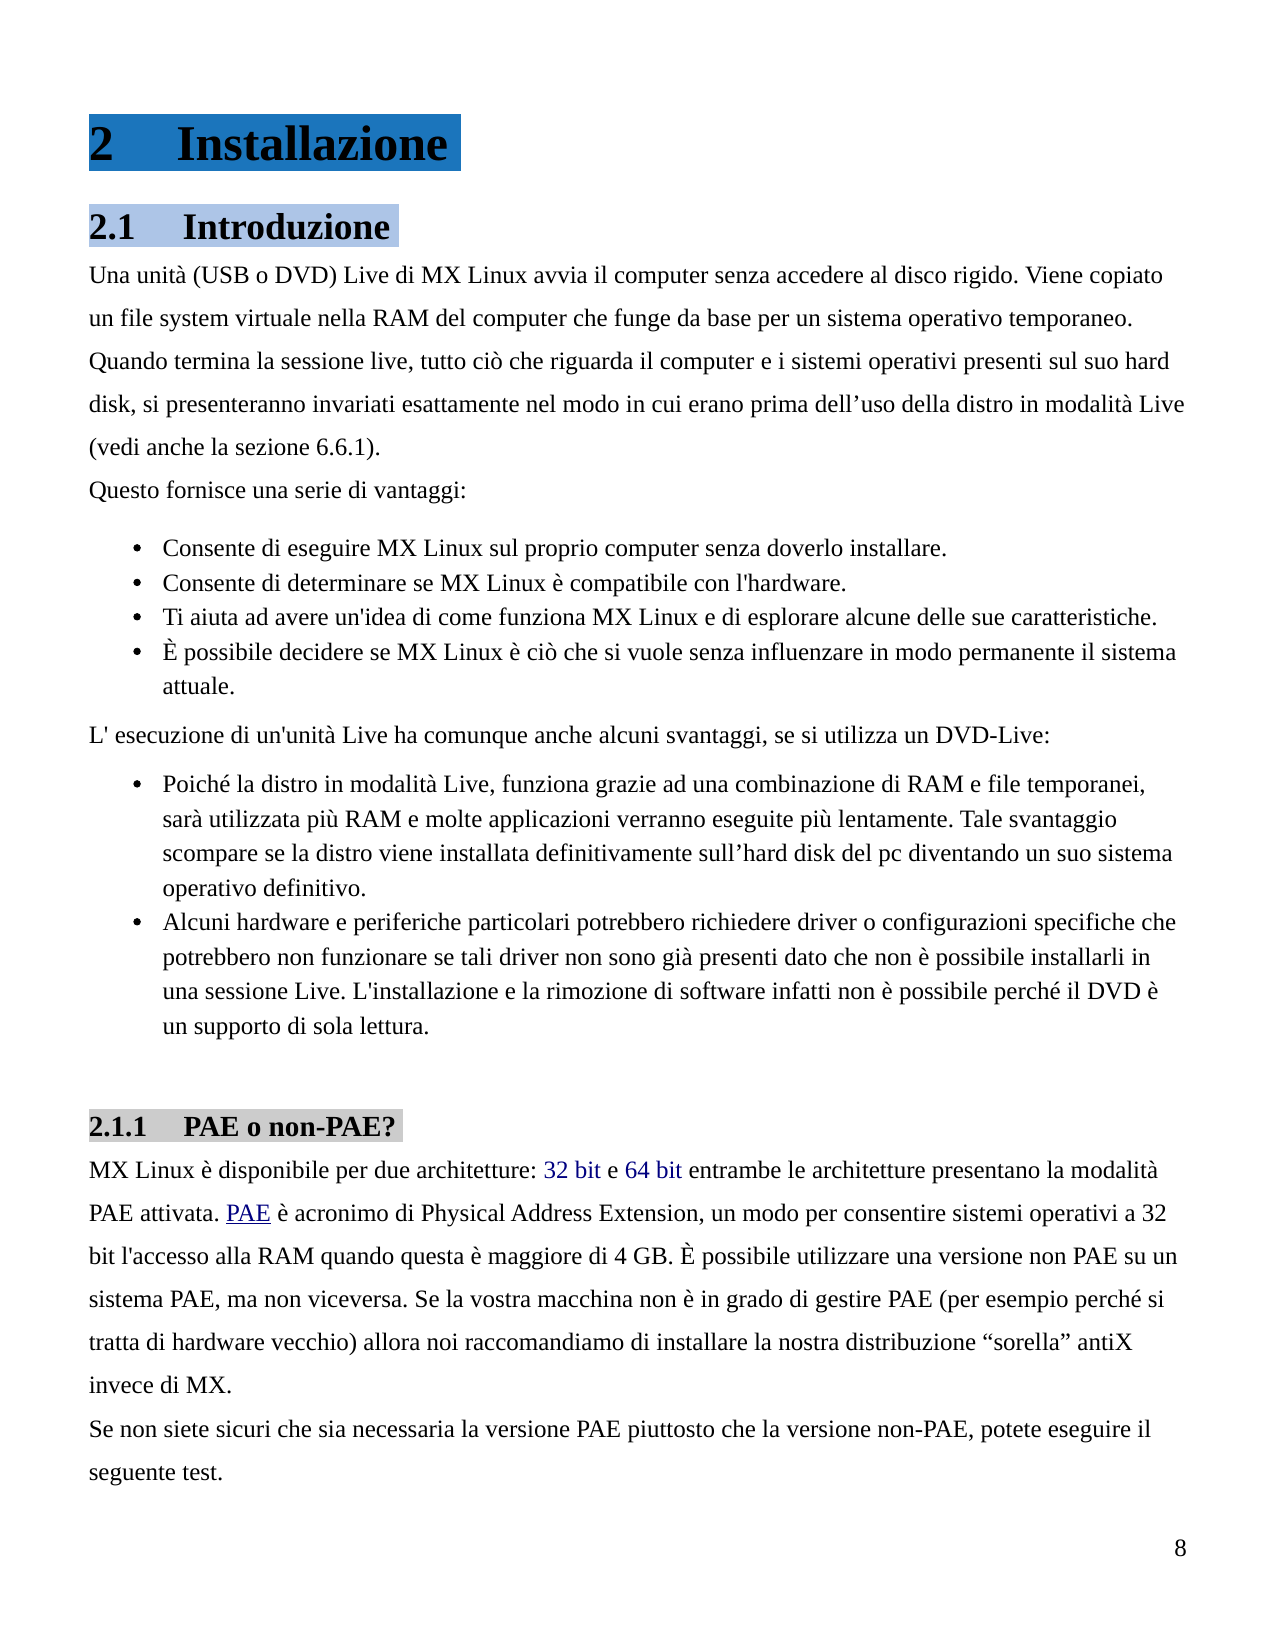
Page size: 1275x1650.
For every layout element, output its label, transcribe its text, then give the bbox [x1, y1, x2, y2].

text L' esecuzione di un'unità Live ha comunque anche alcuni svantaggi, se si utilizza un DVD-Live: [88, 720, 1186, 749]
list Alcuni hardware e periferiche particolari potrebbero richiedere driver o configurazioni specifiche che potrebbero non funzionare se tali driver non sono già presenti dato che non è possibile installarli in una sessione Live. L'installazione e la rimozione di software infatti non è possibile perché il DVD è un supporto di sola lettura. [133, 907, 1186, 1039]
text Se non siete sicuri che sia necessaria la versione PAE piuttosto che la versione non-PAE, potete eseguire il seguente test. [88, 1414, 1186, 1486]
subtitle 2.1.1 PAE o non-PAE? [403, 1109, 1186, 1142]
subtitle 2.1 Introduzione [399, 204, 1186, 247]
list Consente di eseguire MX Linux sul proprio computer senza doverlo installare. [133, 533, 1186, 562]
list Ti aiuta ad avere un'idea di come funziona MX Linux e di esplorare alcune delle sue caratteristiche. [133, 602, 1186, 631]
subtitle 2 Installazione [88, 113, 1186, 171]
list Consente di determinare se MX Linux è compatibile con l'hardware. [133, 568, 1186, 597]
text Questo fornisce una serie di vantaggi: [88, 476, 1186, 504]
text Una unità (USB o DVD) Live di MX Linux avvia il computer senza accedere al disco rigido. Viene copiato un file system virtuale nella RAM del computer che funge da base per un sistema operativo temporaneo. Quando termina la sessione live, tutto ciò che riguarda il computer e i sistemi operativi presenti sul suo hard disk, si presenteranno invariati esattamente nel modo in cui erano prima dell’uso della distro in modalità Live (vedi anche la sezione 6.6.1). [88, 260, 1186, 461]
list È possibile decidere se MX Linux è ciò che si vuole senza influenzare in modo permanente il sistema attuale. [133, 637, 1186, 700]
text MX Linux è disponibile per due architetture: 32 bit e 64 bit entrambe le architetture presentano la modalità PAE attivata. PAE è acronimo di Physical Address Extension, un modo per consentire sistemi operativi a 32 bit l'accesso alla RAM quando questa è maggiore di 4 GB. È possibile utilizzare una versione non PAE su un sistema PAE, ma non viceversa. Se la vostra macchina non è in grado di gestire PAE (per esempio perché si tratta di hardware vecchio) allora noi raccomandiamo di installare la nostra distribuzione “sorella” antiX invece di MX. [88, 1155, 1186, 1399]
list Poiché la distro in modalità Live, funziona grazie ad una combinazione di RAM e file temporanei, sarà utilizzata più RAM e molte applicazioni verranno eseguite più lentamente. Tale svantaggio scompare se la distro viene installata definitivamente sull’hard disk del pc diventando un suo sistema operativo definitivo. [133, 769, 1186, 902]
